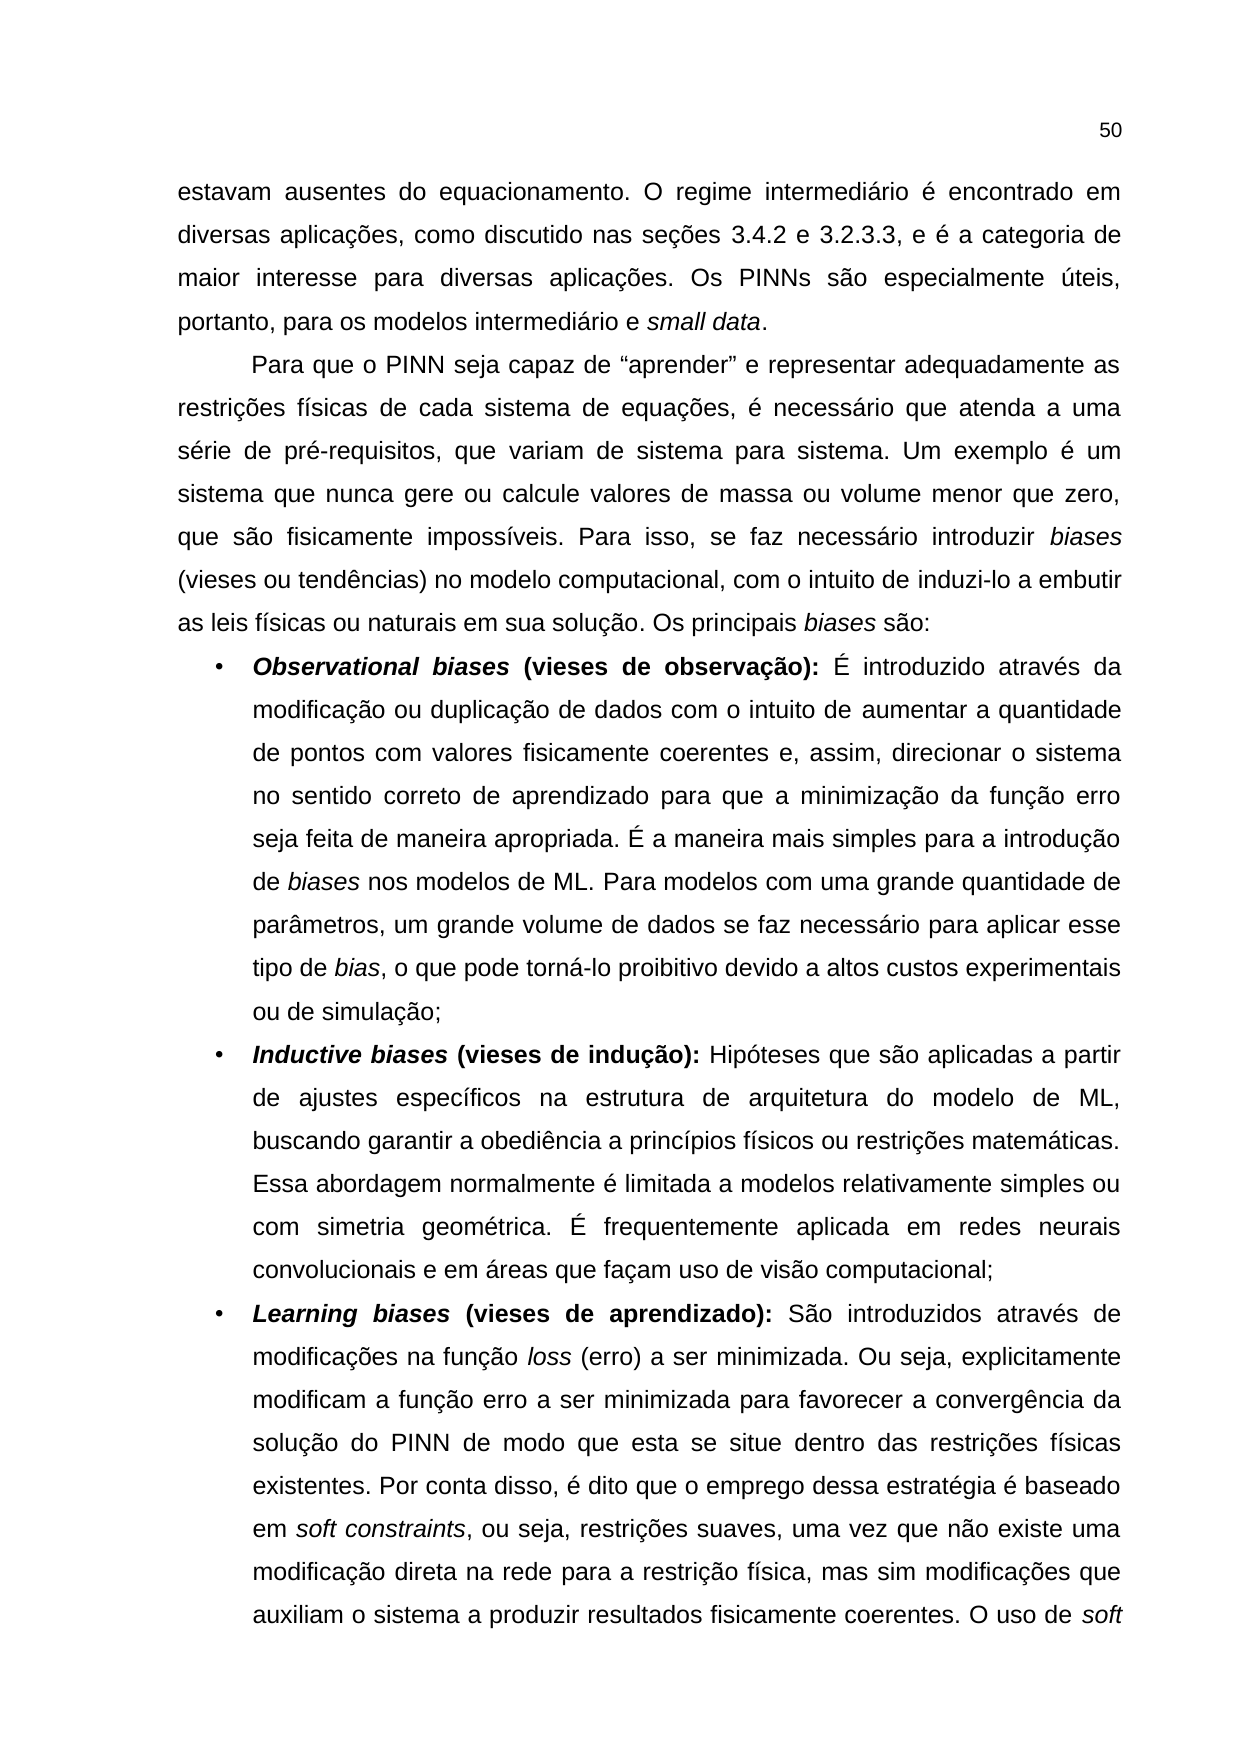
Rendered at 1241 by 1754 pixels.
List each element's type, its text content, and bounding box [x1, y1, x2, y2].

text Para que o PINN seja capaz de “aprender” e representar adequadamente as restrições físicas de cada sistema de equações, é necessário que atenda a uma série de pré-requisitos, que variam de sistema para sistema. Um exemplo é um sistema que nunca gere ou calcule valores de massa ou volume menor que zero, que são fisicamente impossíveis. Para isso, se faz necessário introduzir biases (vieses ou tendências) no modelo computacional, com o intuito de induzi-lo a embutir as leis físicas ou naturais em sua solução. Os principais biases são: [177, 349, 1122, 637]
list Learning biases (vieses de aprendizado): São introduzidos através de modificações na função loss (erro) a ser minimizada. Ou seja, explicitamente modificam a função erro a ser minimizada para favorecer a convergência da solução do PINN de modo que esta se situe dentro das restrições físicas existentes. Por conta disso, é dito que o emprego dessa estratégia é baseado em soft constraints, ou seja, restrições suaves, uma vez que não existe uma modificação direta na rede para a restrição física, mas sim modificações que auxiliam o sistema a produzir resultados fisicamente coerentes. O uso de soft [215, 1298, 1122, 1629]
list Inductive biases (vieses de indução): Hipóteses que são aplicadas a partir de ajustes específicos na estrutura de arquitetura do modelo de ML, buscando garantir a obediência a princípios físicos ou restrições matemáticas. Essa abordagem normalmente é limitada a modelos relativamente simples ou com simetria geométrica. É frequentemente aplicada em redes neurais convolucionais e em áreas que façam uso de visão computacional; [215, 1040, 1122, 1284]
list Observational biases (vieses de observação): É introduzido através da modificação ou duplicação de dados com o intuito de aumentar a quantidade de pontos com valores fisicamente coerentes e, assim, direcionar o sistema no sentido correto de aprendizado para que a minimização da função erro seja feita de maneira apropriada. É a maneira mais simples para a introdução de biases nos modelos de ML. Para modelos com uma grande quantidade de parâmetros, um grande volume de dados se faz necessário para aplicar esse tipo de bias, o que pode torná-lo proibitivo devido a altos custos experimentais ou de simulação; [215, 651, 1122, 1025]
text estavam ausentes do equacionamento. O regime intermediário é encontrado em diversas aplicações, como discutido nas seções 3.4.2 e 3.2.3.3, e é a categoria de maior interesse para diversas aplicações. Os PINNs são especialmente úteis, portanto, para os modelos intermediário e small data. [177, 177, 1122, 335]
